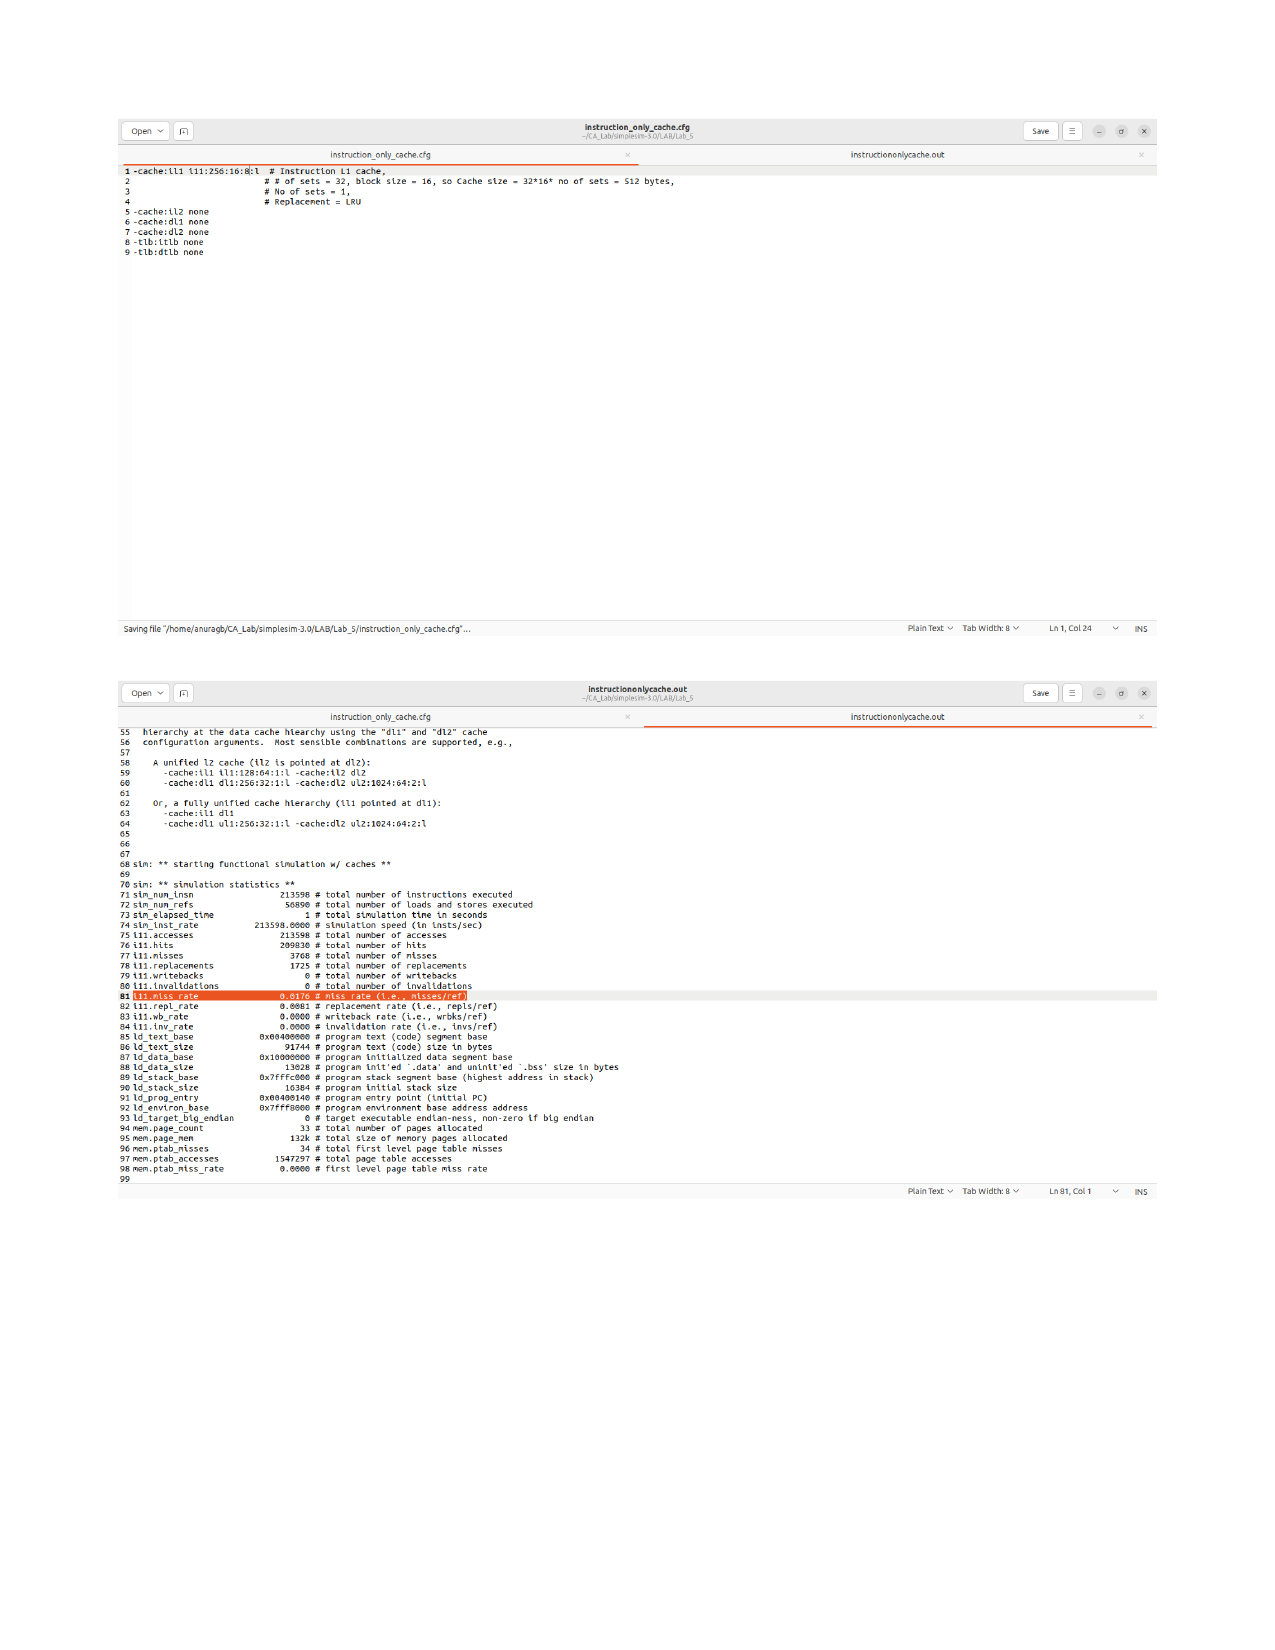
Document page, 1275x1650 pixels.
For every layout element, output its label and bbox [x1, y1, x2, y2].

picture [118, 680, 1157, 1199]
picture [118, 118, 1157, 636]
